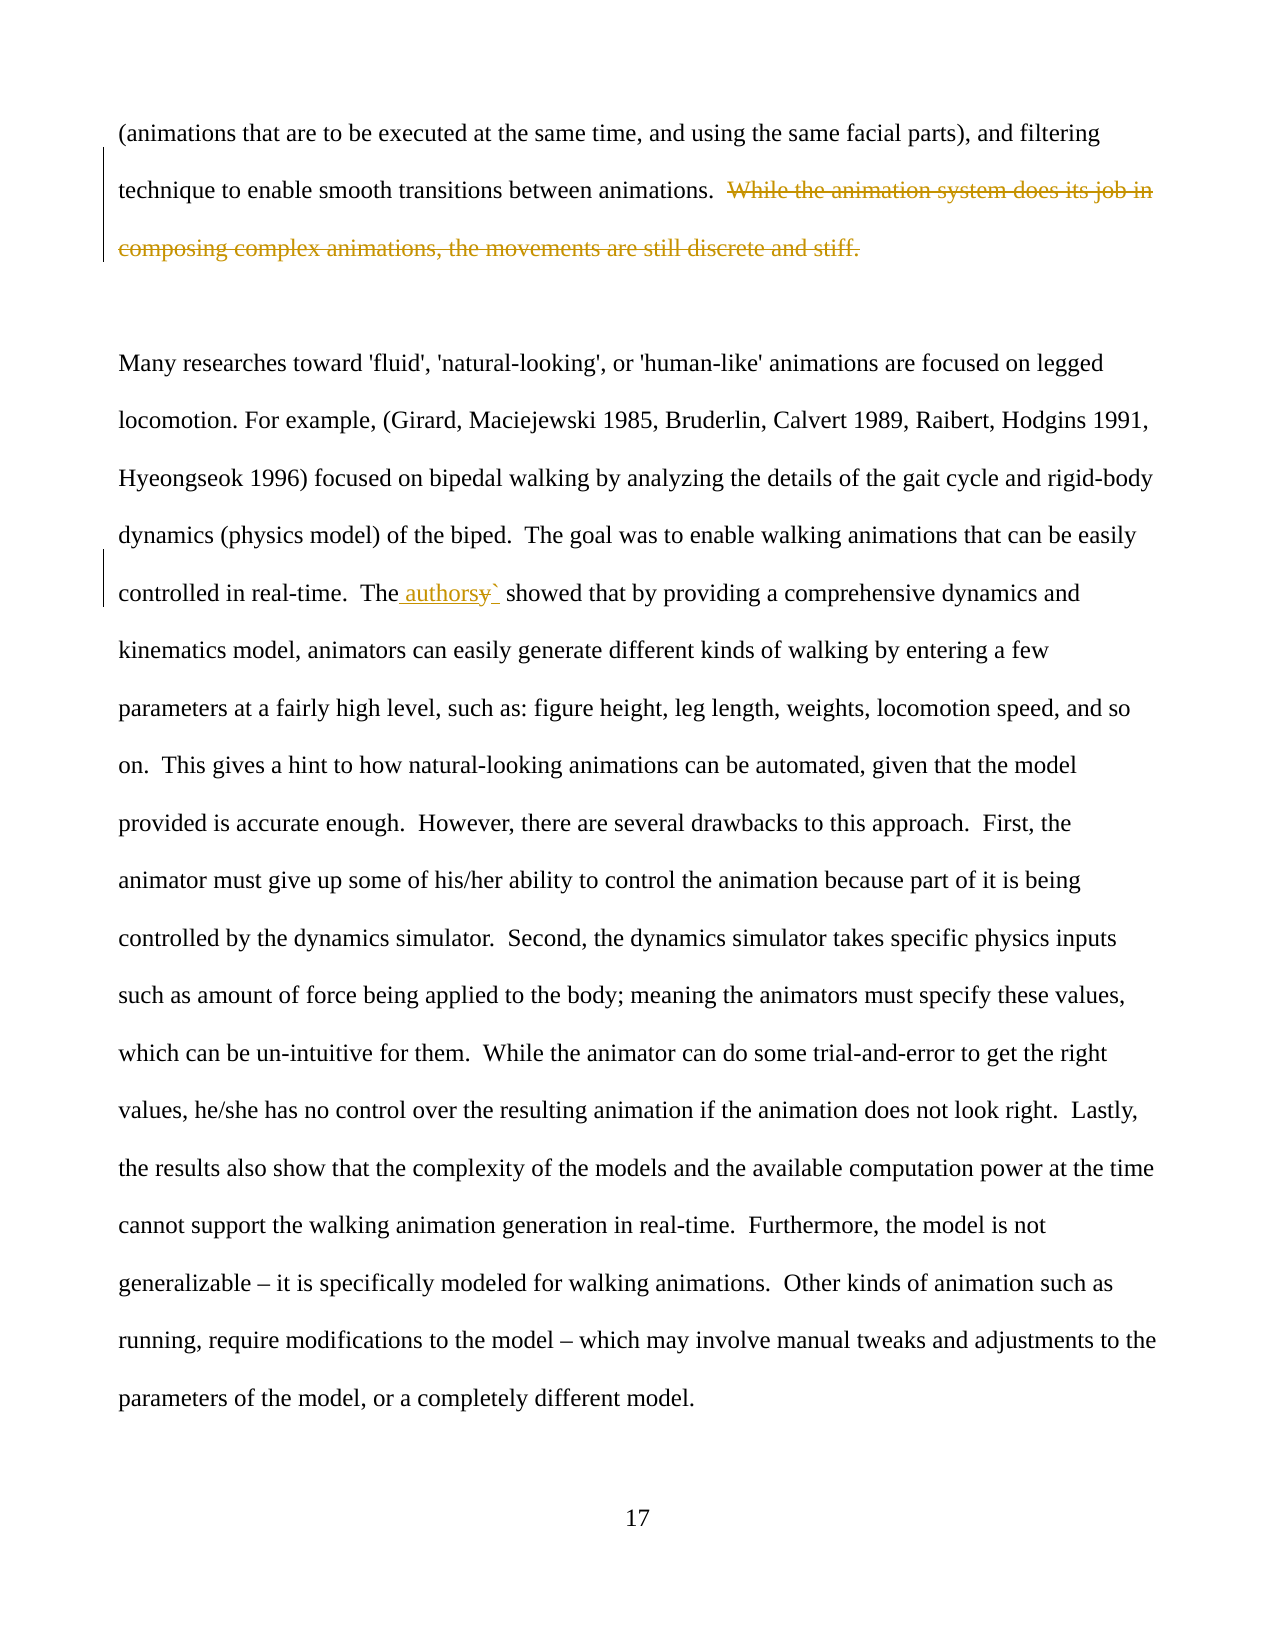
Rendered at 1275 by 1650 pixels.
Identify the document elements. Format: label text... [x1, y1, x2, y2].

text Many researches toward 'fluid', 'natural-looking', or 'human-like' animations are focused on legged locomotion. For example, (Girard, Maciejewski 1985, Bruderlin, Calvert 1989, Raibert, Hodgins 1991, Hyeongseok 1996) focused on bipedal walking by analyzing the details of the gait cycle and rigid-body dynamics (physics model) of the biped. The goal was to enable walking animations that can be easily controlled in real-time. The authors` showed that by providing a comprehensive dynamics and kinematics model, animators can easily generate different kinds of walking by entering a few parameters at a fairly high level, such as: figure height, leg length, weights, locomotion speed, and so on. This gives a hint to how natural-looking animations can be automated, given that the model provided is accurate enough. However, there are several drawbacks to this approach. First, the animator must give up some of his/her ability to control the animation because part of it is being controlled by the dynamics simulator. Second, the dynamics simulator takes specific physics inputs such as amount of force being applied to the body; meaning the animators must specify these values, which can be un-intuitive for them. While the animator can do some trial-and-error to get the right values, he/she has no control over the resulting animation if the animation does not look right. Lastly, the results also show that the complexity of the models and the available computation power at the time cannot support the walking animation generation in real-time. Furthermore, the model is not generalizable – it is specifically modeled for walking animations. Other kinds of animation such as running, require modifications to the model – which may involve manual tweaks and adjustments to the parameters of the model, or a completely different model. [118, 348, 1157, 1412]
text Van Breemen's iCat (van Breemen, Yan & Meerbeek 2005) is a robotic head (and neck) with a face that looks like a cartoon cat. Every possible movement of each part of the face (eye brows, eye lids, uppoer and lower lips, eyeballs) is stored as an individual animation. For example, rolling the eyeball up from looking forward is one animation. Closing of eyelids is another animation. By combining these simple, individual animations, complex animations can be obtained such as expressing emotions, or some gestures. The system employed also a scheduling scheme to avoid conflicting animations (animations that are to be executed at the same time, and using the same facial parts), and filtering technique to enable smooth transitions between animations. [118, 118, 1157, 262]
